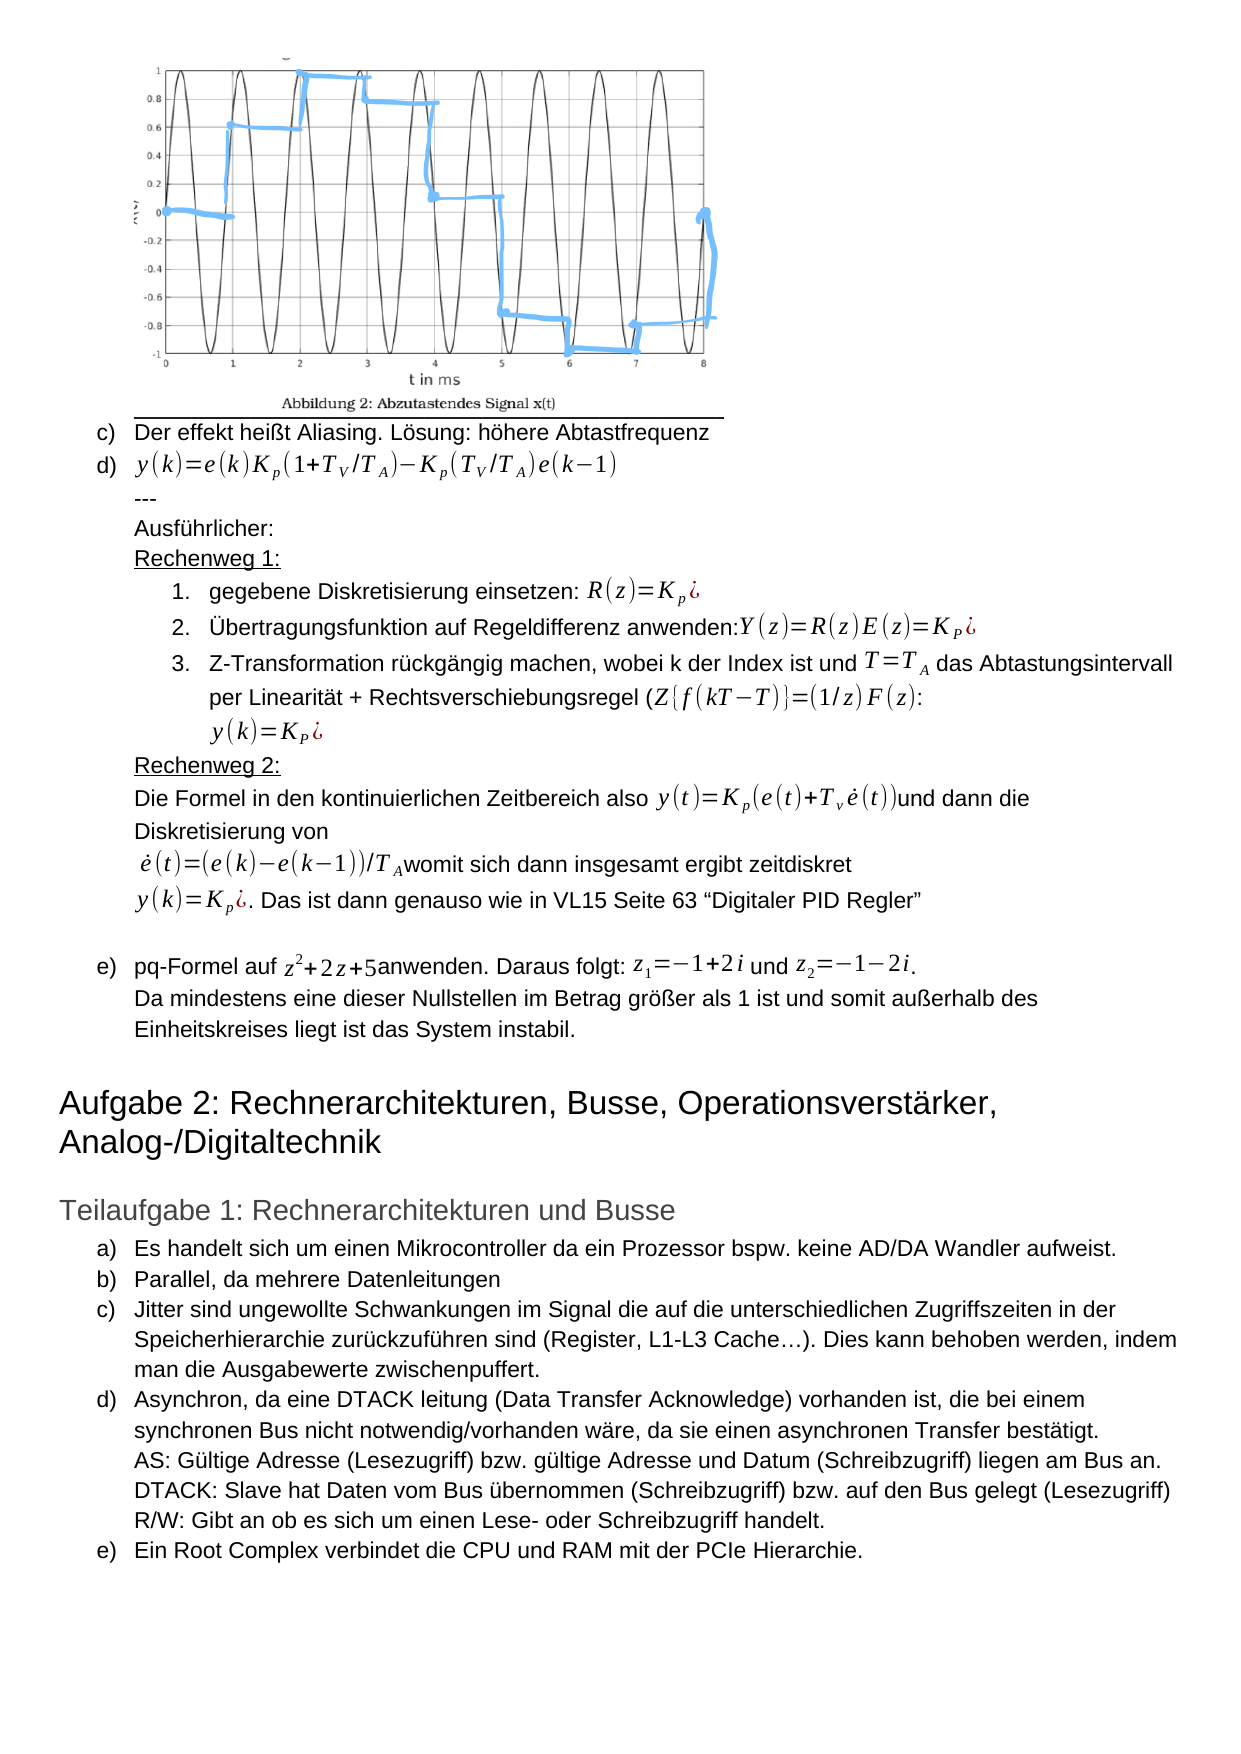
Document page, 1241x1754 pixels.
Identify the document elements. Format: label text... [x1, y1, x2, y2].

picture [133, 58, 725, 419]
subtitle Aufgabe 2: Rechnerarchitekturen, Busse, Operationsverstärker, Analog-/Digitaltechnik [59, 1083, 1181, 1160]
list Es handelt sich um einen Mikrocontroller da ein Prozessor bspw. keine AD/DA Wandler aufweist. [96, 1235, 1181, 1262]
list Jitter sind ungewollte Schwankungen im Signal die auf die unterschiedlichen Zugriffszeiten in der Speicherhierarchie zurückzuführen sind (Register, L1-L3 Cache…). Dies kann behoben werden, indem man die Ausgabewerte zwischenpuffert. [96, 1296, 1181, 1382]
list gegebene Diskretisierung einsetzen: [171, 575, 1181, 607]
text Rechenweg 2: Die Formel in den kontinuierlichen Zeitbereich also und dann die Diskretisierung von womit sich dann insgesamt ergibt zeitdiskret . Das ist dann genauso wie in VL15 Seite 63 “Digitaler PID Regler” [134, 752, 1181, 916]
list Z-Transformation rückgängig machen, wobei k der Index ist und das Abtastungsintervall per Linearität + Rechtsverschiebungsregel (: [171, 647, 1181, 712]
text AS: Gültige Adresse (Lesezugriff) bzw. gültige Adresse und Datum (Schreibzugriff) liegen am Bus an. [134, 1447, 1181, 1473]
text R/W: Gibt an ob es sich um einen Lese- oder Schreibzugriff handelt. [134, 1507, 1181, 1533]
subtitle Teilaufgabe 1: Rechnerarchitekturen und Busse [59, 1193, 1181, 1227]
list Asynchron, da eine DTACK leitung (Data Transfer Acknowledge) vorhanden ist, die bei einem synchronen Bus nicht notwendig/vorhanden wäre, da sie einen asynchronen Transfer bestätigt. [96, 1386, 1181, 1443]
text Ausführlicher: [134, 515, 1181, 541]
list Der effekt heißt Aliasing. Lösung: höhere Abtastfrequenz [96, 419, 1181, 445]
list Übertragungsfunktion auf Regeldifferenz anwenden: [171, 611, 1181, 643]
text DTACK: Slave hat Daten vom Bus übernommen (Schreibzugriff) bzw. auf den Bus gelegt (Lesezugriff) [134, 1477, 1181, 1503]
list Ein Root Complex verbindet die CPU und RAM mit der PCIe Hierarchie. [96, 1537, 1181, 1564]
list --- [96, 449, 1181, 511]
list Parallel, da mehrere Datenleitungen [96, 1266, 1181, 1292]
list pq-Formel auf anwenden. Daraus folgt: und . Da mindestens eine dieser Nullstellen im Betrag größer als 1 ist und somit außerhalb des Einheitskreises liegt ist das System instabil. [96, 950, 1181, 1042]
text Rechenweg 1: [134, 545, 1181, 572]
